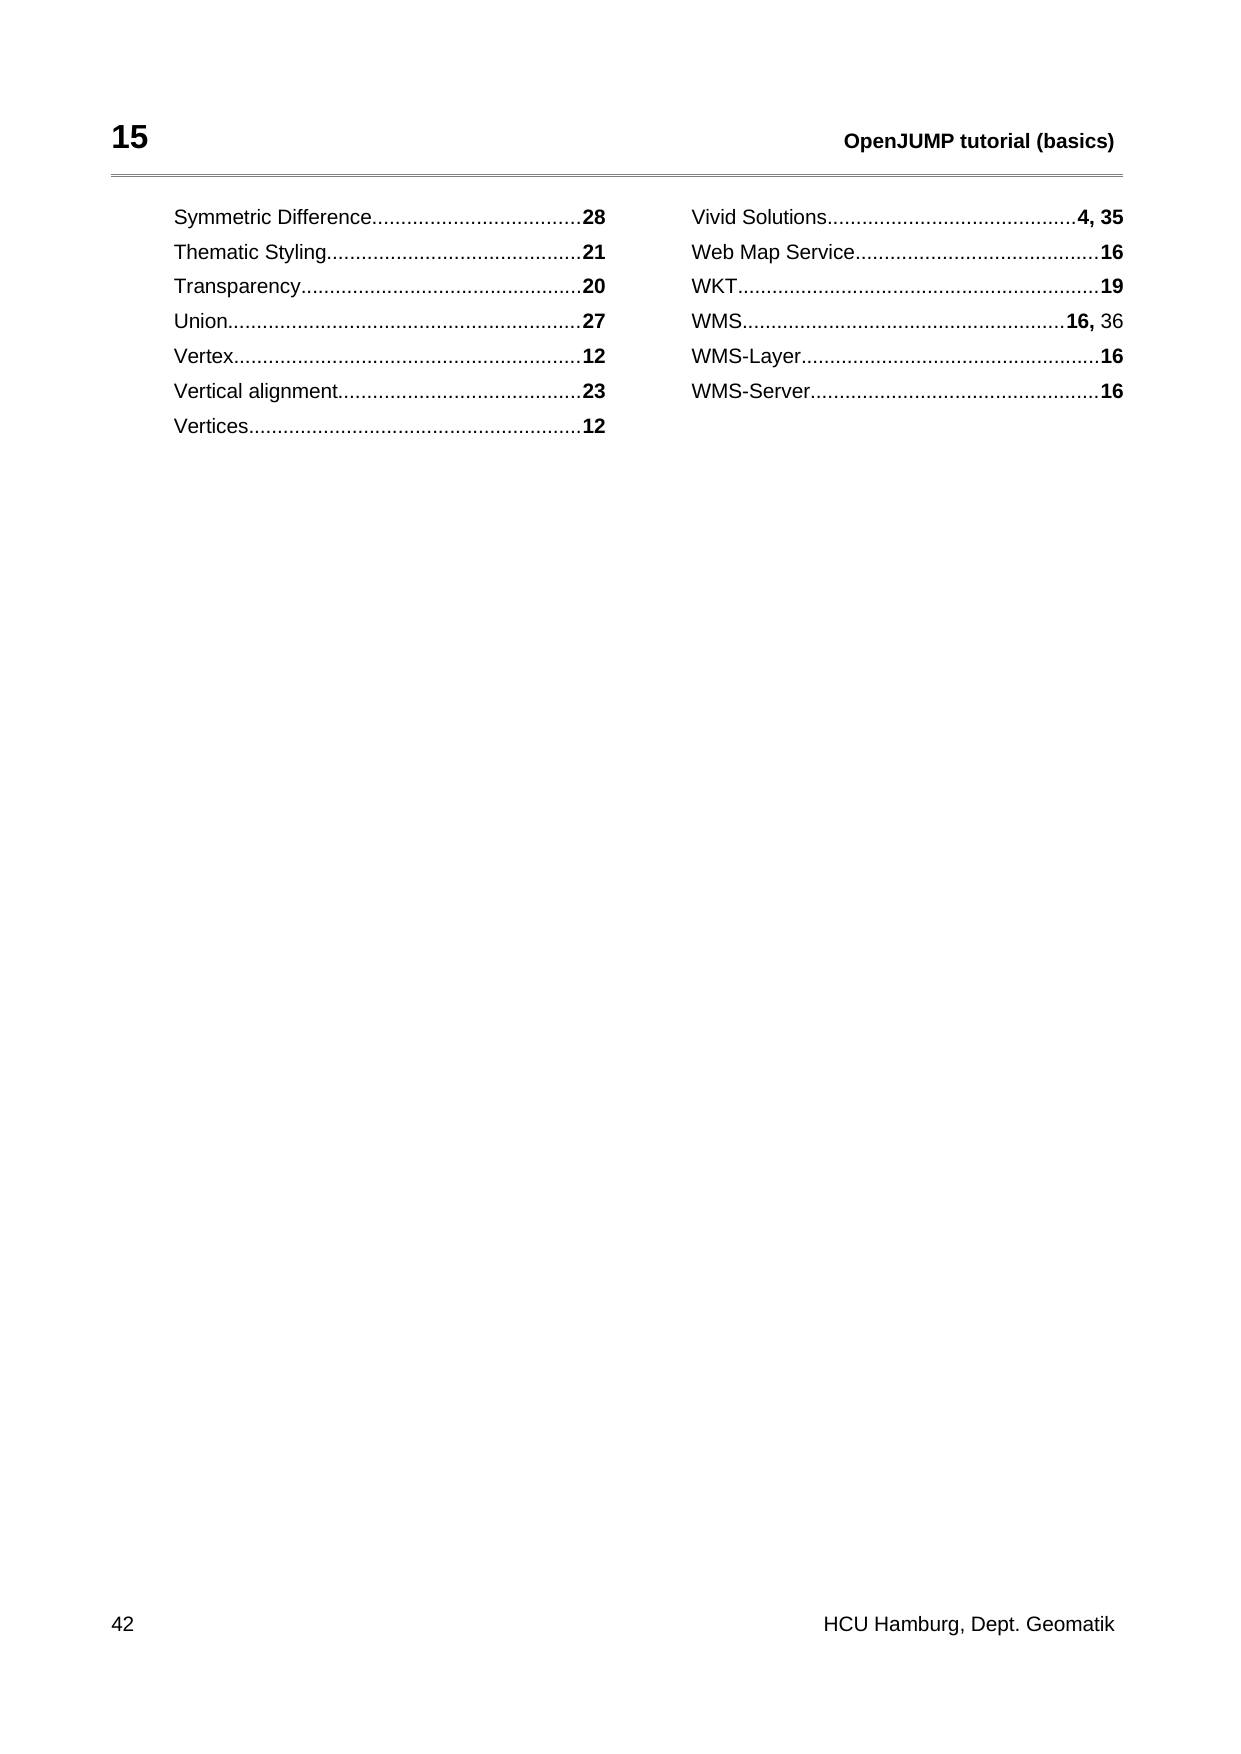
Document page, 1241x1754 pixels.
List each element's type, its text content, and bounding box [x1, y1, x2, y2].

text Transparency 20 [111, 275, 605, 298]
text Vertical alignment 23 [111, 379, 605, 403]
text WMS-Server 16 [629, 379, 1123, 403]
text Web Map Service 16 [629, 240, 1123, 264]
text Vertex 12 [111, 345, 605, 368]
text Vertices 12 [111, 414, 605, 438]
text Symmetric Difference 28 [111, 206, 605, 229]
text Union 27 [111, 310, 605, 333]
text Thematic Styling 21 [111, 240, 605, 264]
text WMS-Layer 16 [629, 345, 1123, 368]
text WMS 16, 36 [629, 310, 1123, 333]
text Vivid Solutions 4, 35 [629, 206, 1123, 229]
text WKT 19 [629, 275, 1123, 298]
